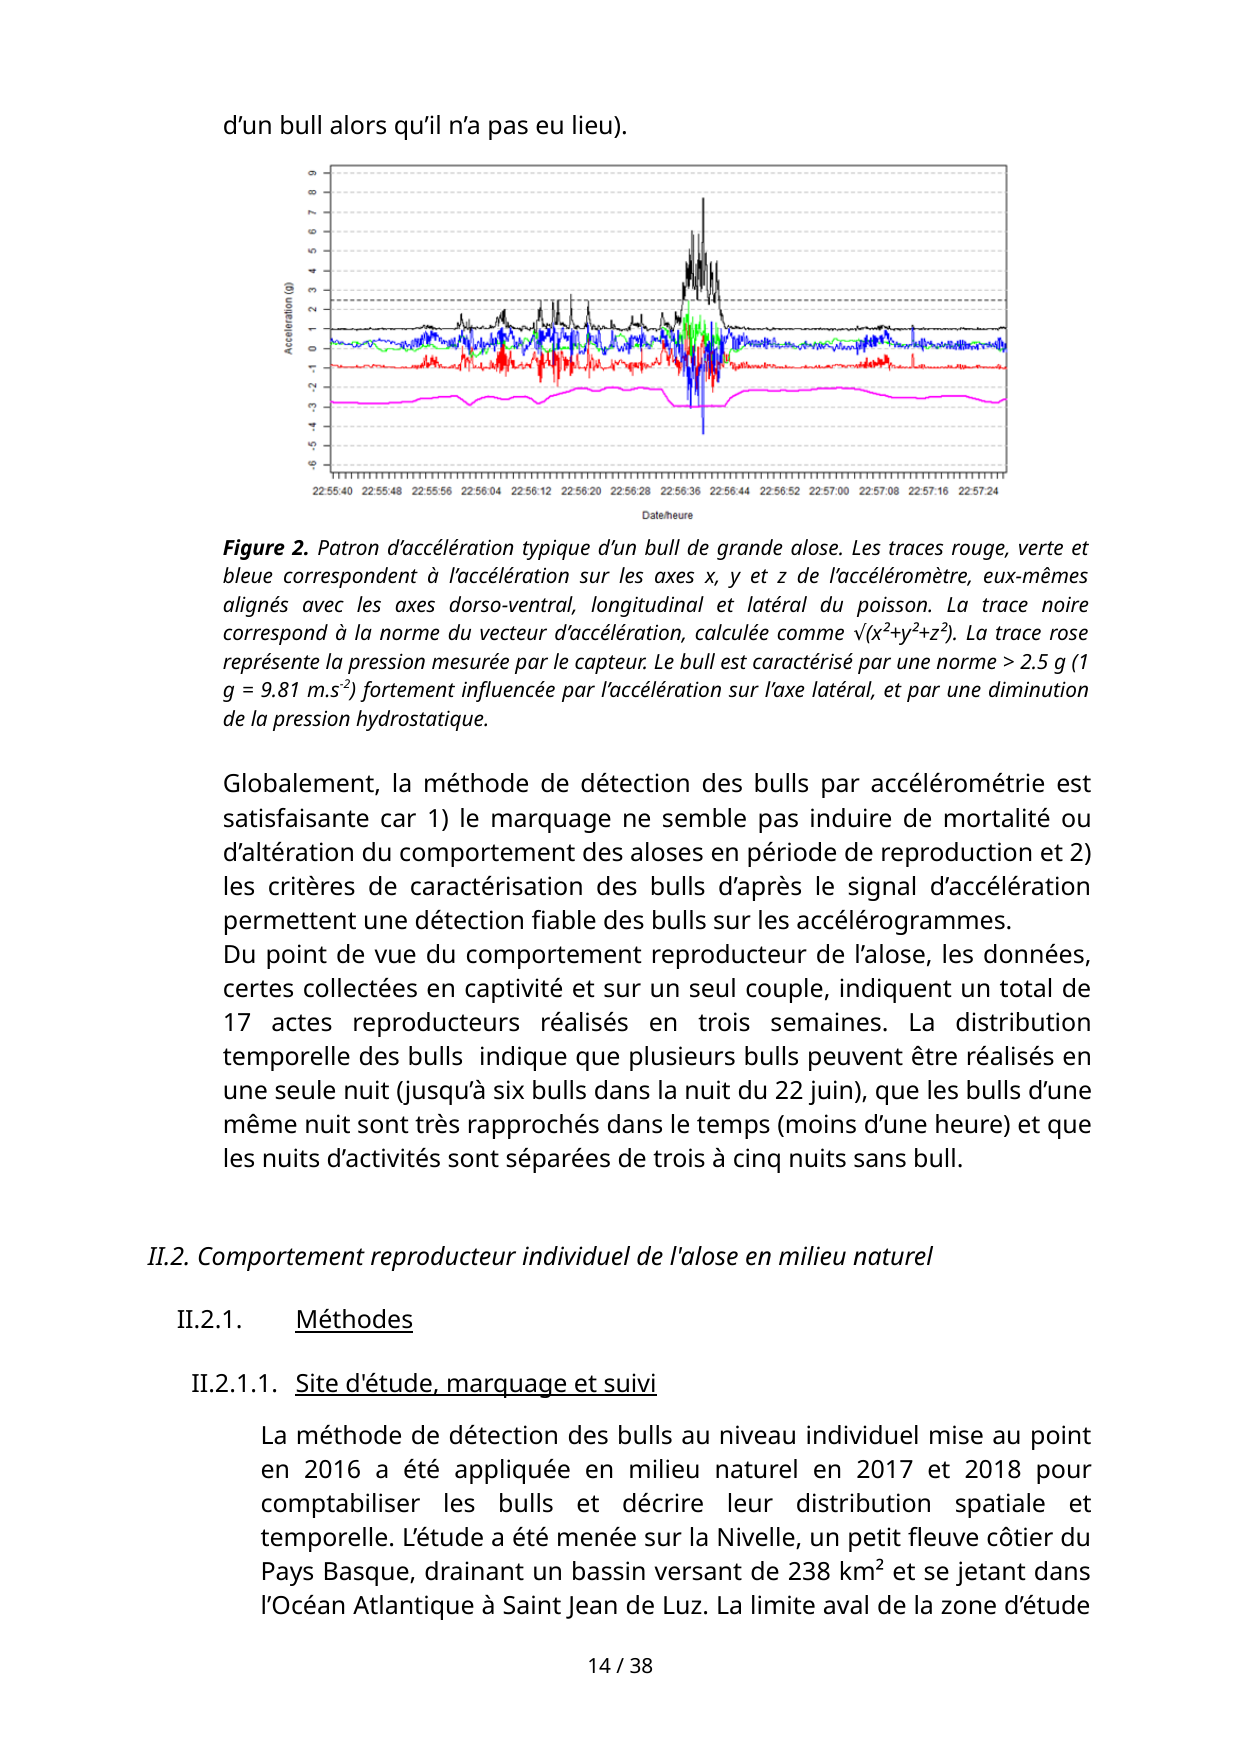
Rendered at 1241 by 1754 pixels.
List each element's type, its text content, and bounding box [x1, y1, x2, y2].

text Du point de vue du comportement reproducteur de l’alose, les données, certes collectées en captivité et sur un seul couple, indiquent un total de 17 actes reproducteurs réalisés en trois semaines. La distribution temporelle des bulls indique que plusieurs bulls peuvent être réalisés en une seule nuit (jusqu’à six bulls dans la nuit du 22 juin), que les bulls d’une même nuit sont très rapprochés dans le temps (moins d’une heure) et que les nuits d’activités sont séparées de trois à cinq nuits sans bull. [223, 936, 1093, 1175]
subtitle Méthodes [177, 1302, 1093, 1336]
text d’un bull alors qu’il n’a pas eu lieu). [223, 108, 1093, 142]
subtitle Site d'étude, marquage et suivi [191, 1366, 1093, 1399]
text La méthode de détection des bulls au niveau individuel mise au point en 2016 a été appliquée en milieu naturel en 2017 et 2018 pour comptabiliser les bulls et décrire leur distribution spatiale et temporelle. L’étude a été menée sur la Nivelle, un petit fleuve côtier du Pays Basque, drainant un bassin versant de 238 km² et se jetant dans l’Océan Atlantique à Saint Jean de Luz. La limite aval de la zone d’étude [260, 1417, 1093, 1622]
text Figure 2. Patron d’accélération typique d’un bull de grande alose. Les traces rouge, verte et bleue correspondent à l’accélération sur les axes x, y et z de l’accéléromètre, eux-mêmes alignés avec les axes dorso-ventral, longitudinal et latéral du poisson. La trace noire correspond à la norme du vecteur d’accélération, calculée comme √(x²+y²+z²). La trace rose représente la pression mesurée par le capteur. Le bull est caractérisé par une norme > 2.5 g (1 g = 9.81 m.s-2) fortement influencée par l’accélération sur l’axe latéral, et par une diminution de la pression hydrostatique. [223, 142, 1093, 732]
subtitle Comportement reproducteur individuel de l'alose en milieu naturel [148, 1238, 1093, 1272]
text Globalement, la méthode de détection des bulls par accélérométrie est satisfaisante car 1) le marquage ne semble pas induire de mortalité ou d’altération du comportement des aloses en période de reproduction et 2) les critères de caractérisation des bulls d’après le signal d’accélération permettent une détection fiable des bulls sur les accélérogrammes. [223, 766, 1093, 936]
